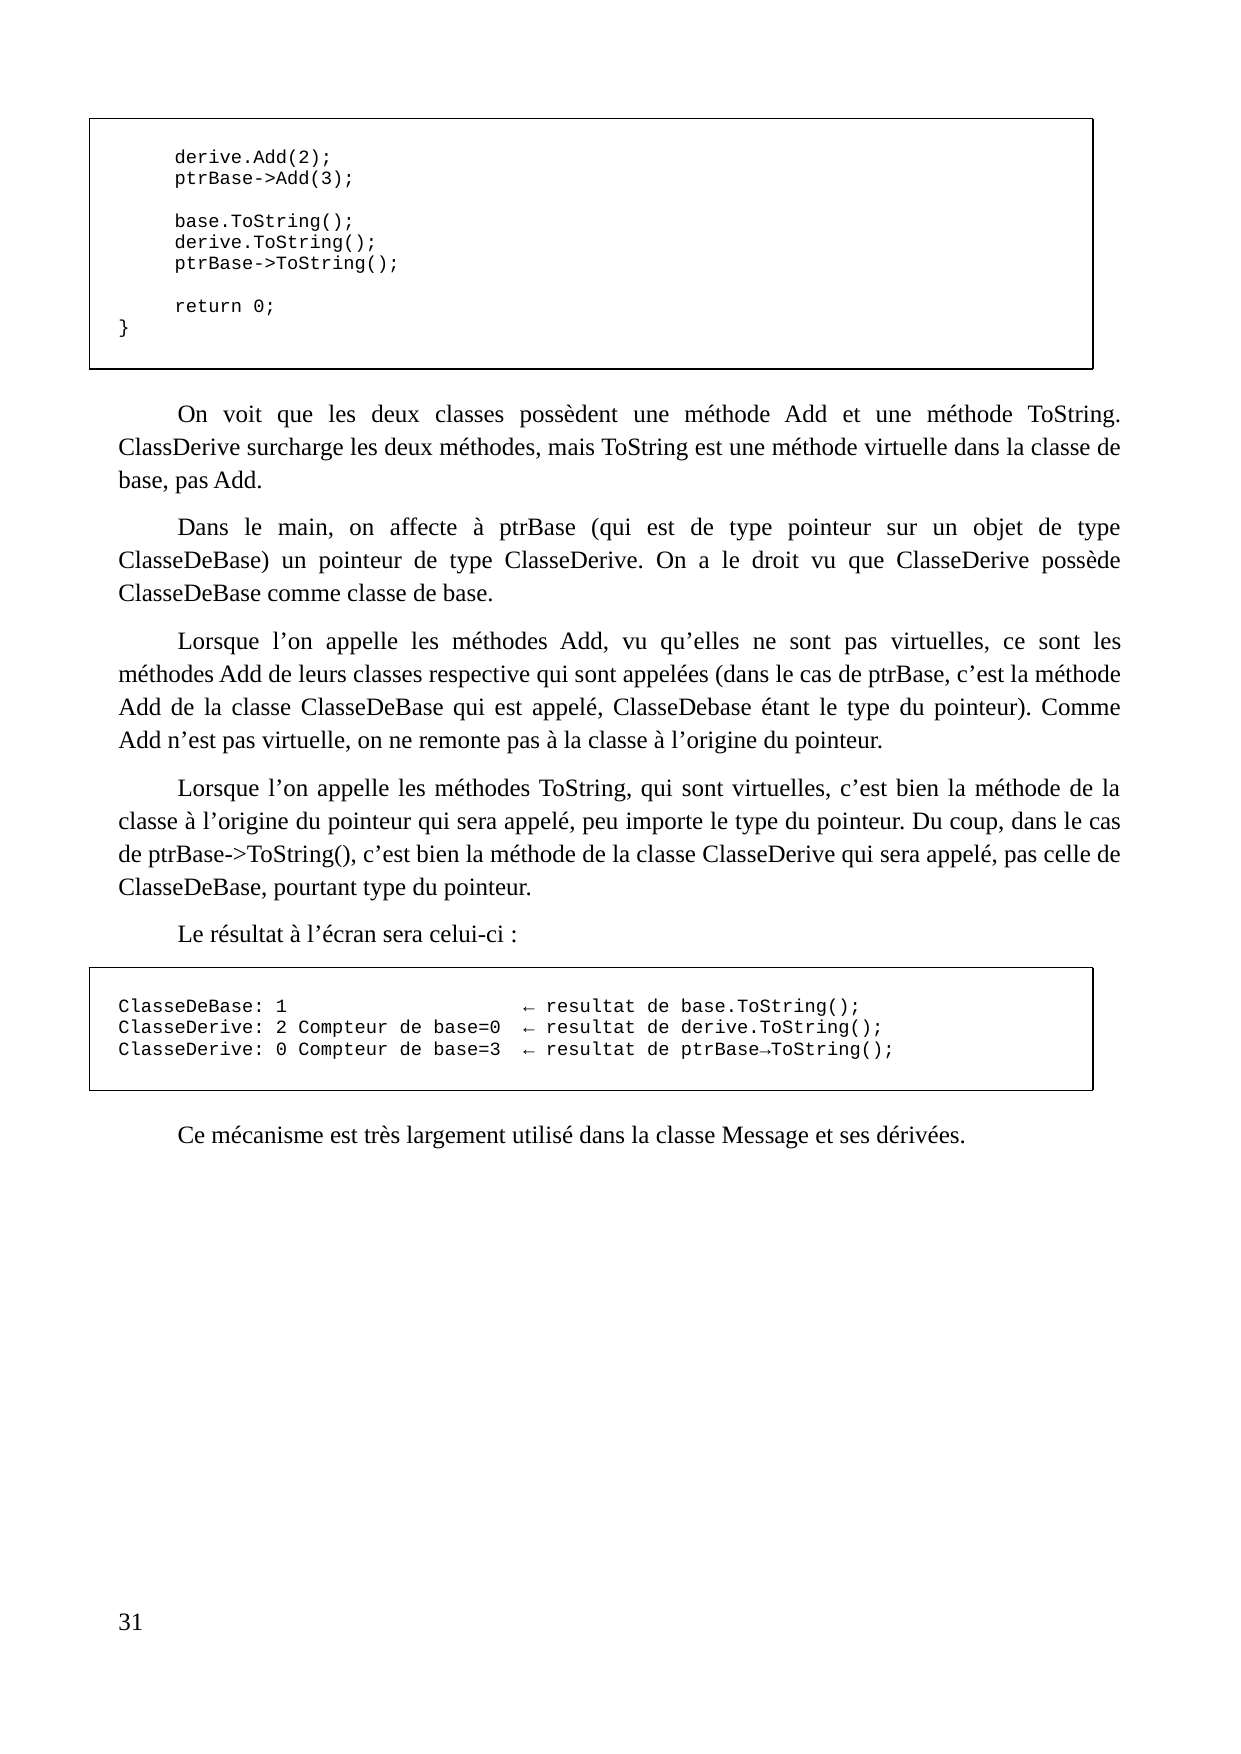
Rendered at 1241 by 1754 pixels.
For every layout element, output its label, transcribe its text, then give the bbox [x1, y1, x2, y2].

text Lorsque l’on appelle les méthodes Add, vu qu’elles ne sont pas virtuelles, ce sont les méthodes Add de leurs classes respective qui sont appelées (dans le cas de ptrBase, c’est la méthode Add de la classe ClasseDeBase qui est appelé, ClasseDebase étant le type du pointeur). Comme Add n’est pas virtuelle, on ne remonte pas à la classe à l’origine du pointeur. [118, 626, 1122, 754]
text On voit que les deux classes possèdent une méthode Add et une méthode ToString. ClassDerive surcharge les deux méthodes, mais ToString est une méthode virtuelle dans la classe de base, pas Add. [118, 399, 1122, 493]
text Le résultat à l’écran sera celui-ci : [118, 919, 1122, 948]
text ClasseDeBase: 1 ← resultat de base.ToString(); ClasseDerive: 2 Compteur de base=0 ← resultat de derive.ToString(); ClasseDerive: 0 Compteur de base=3 ← resultat de ptrBase→ToString(); [90, 968, 1092, 1090]
text Ce mécanisme est très largement utilisé dans la classe Message et ses dérivées. [118, 1120, 1122, 1149]
text derive.Add(2); ptrBase->Add(3); base.ToString(); derive.ToString(); ptrBase->ToString(); return 0; } [90, 119, 1092, 368]
text Dans le main, on affecte à ptrBase (qui est de type pointeur sur un objet de type ClasseDeBase) un pointeur de type ClasseDerive. On a le droit vu que ClasseDerive possède ClasseDeBase comme classe de base. [118, 512, 1122, 607]
text Lorsque l’on appelle les méthodes ToString, qui sont virtuelles, c’est bien la méthode de la classe à l’origine du pointeur qui sera appelé, peu importe le type du pointeur. Du coup, dans le cas de ptrBase->ToString(), c’est bien la méthode de la classe ClasseDerive qui sera appelé, pas celle de ClasseDeBase, pourtant type du pointeur. [118, 773, 1122, 901]
